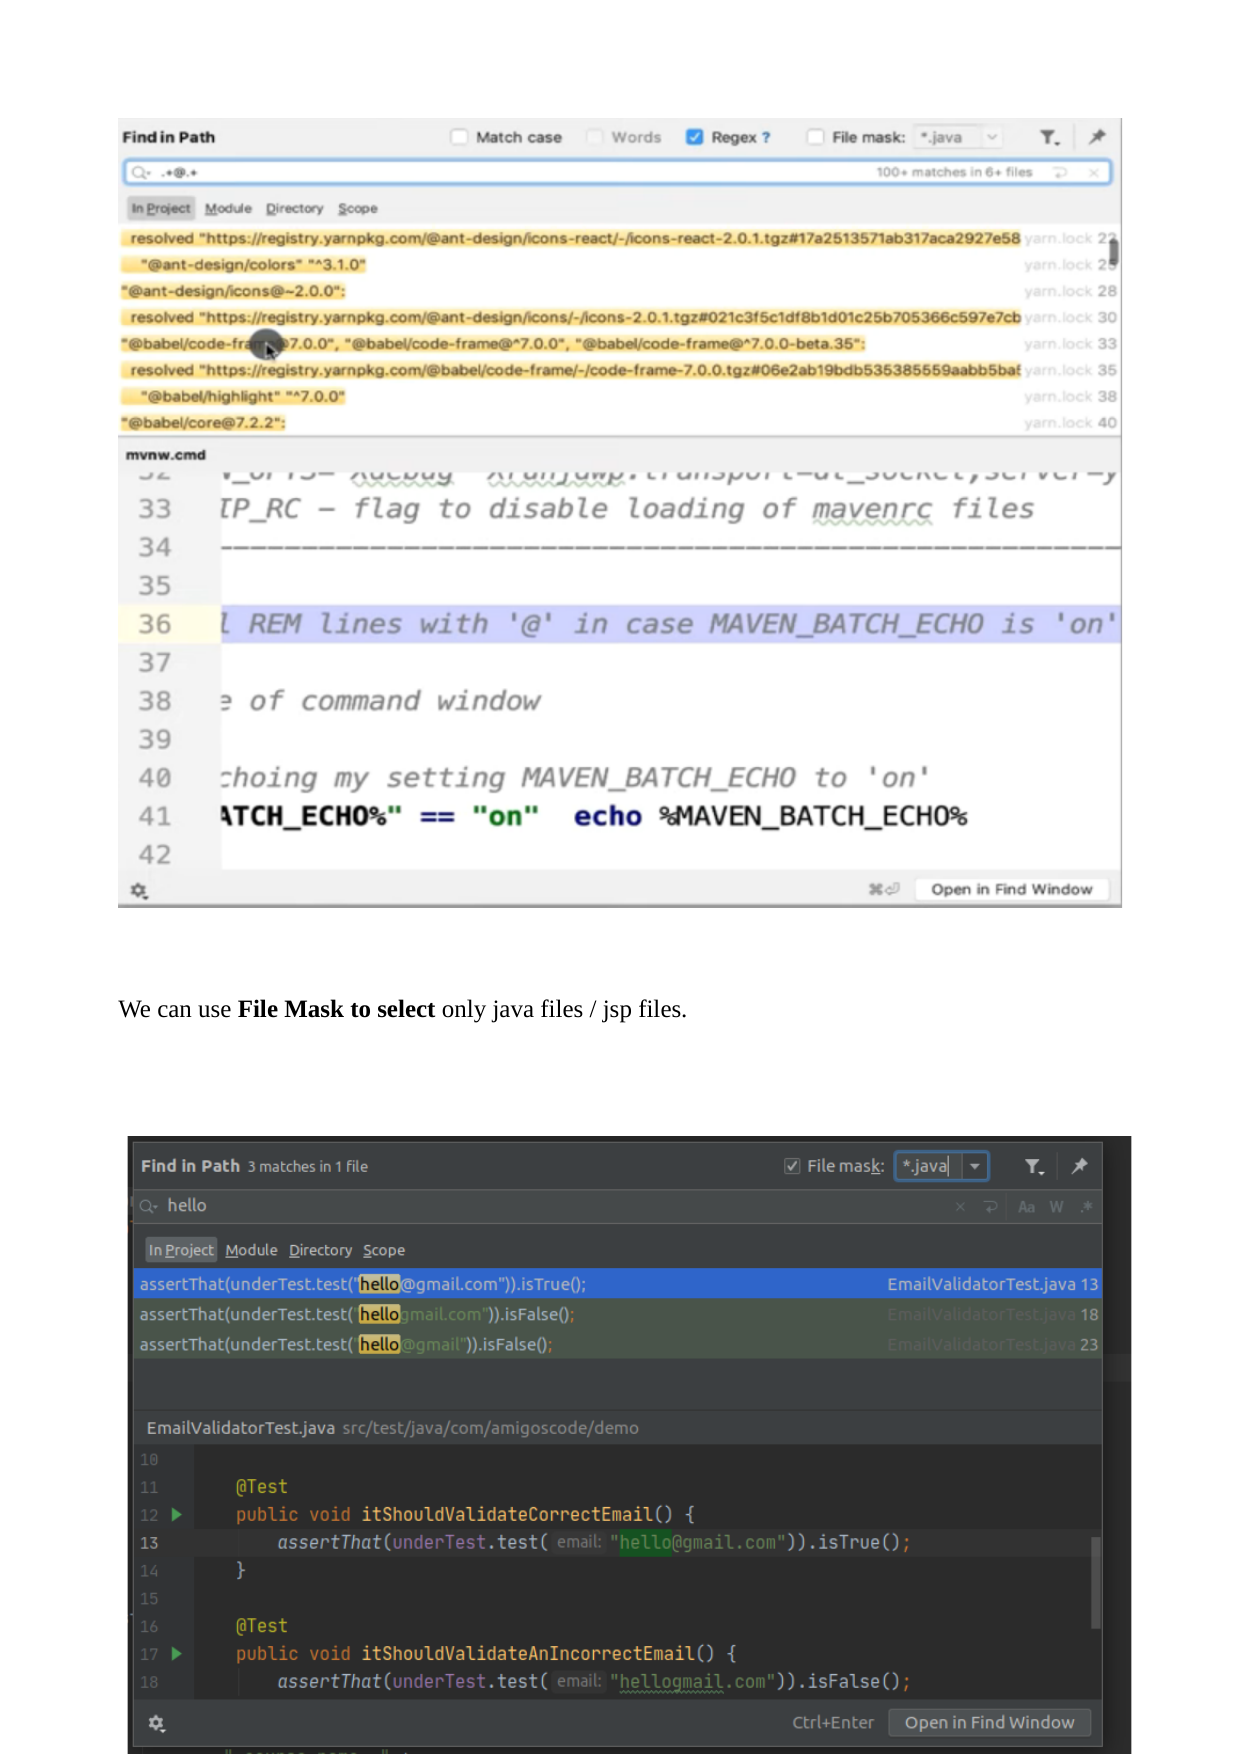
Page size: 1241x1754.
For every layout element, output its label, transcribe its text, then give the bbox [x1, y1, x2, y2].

picture [127, 1136, 1132, 1754]
picture [118, 118, 1123, 908]
text We can use File Mask to select only java files / jsp files. [118, 994, 1122, 1023]
